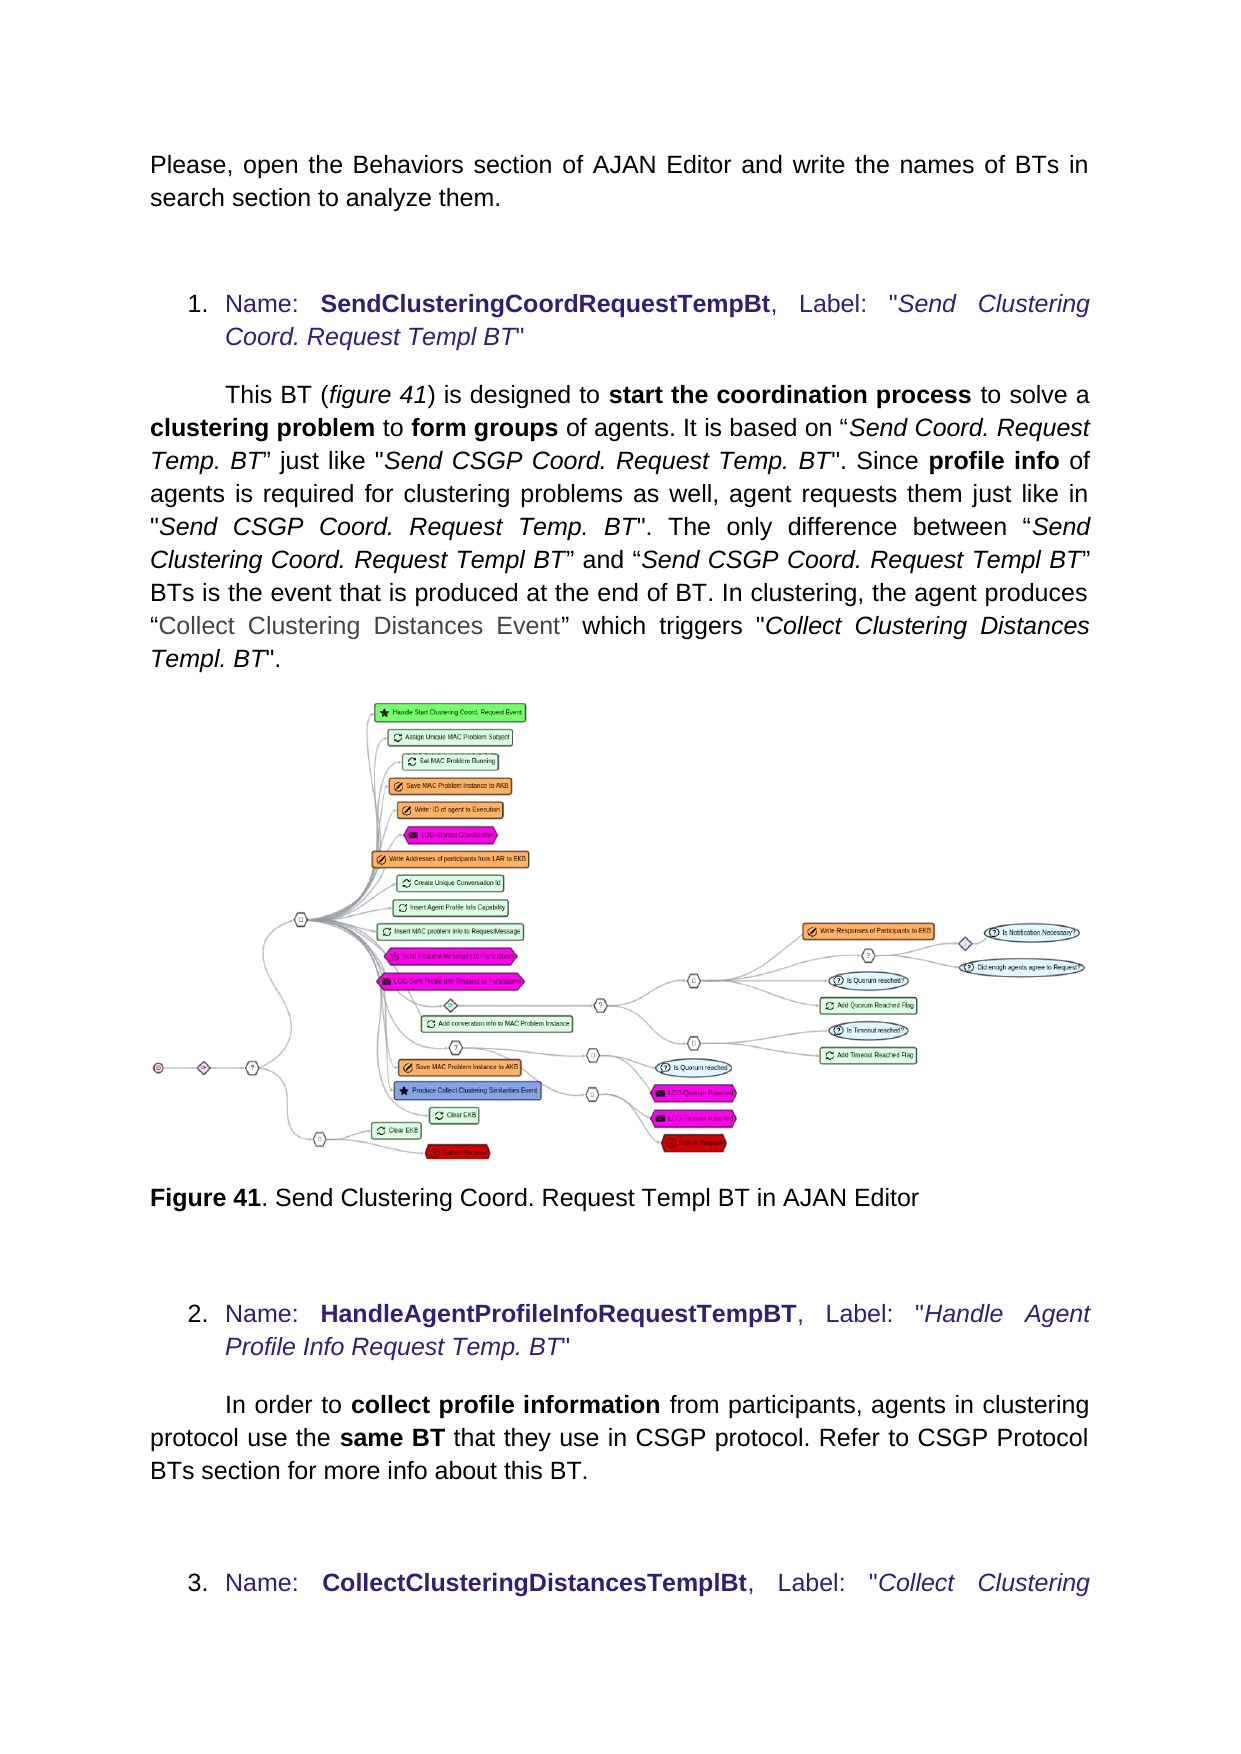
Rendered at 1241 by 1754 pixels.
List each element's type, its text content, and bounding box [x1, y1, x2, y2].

list Name: HandleAgentProfileInfoRequestTempBT, Label: "Handle Agent Profile Info Request Temp. BT" [187, 1299, 1090, 1361]
picture [150, 701, 1091, 1159]
text This BT (figure 41) is designed to start the coordination process to solve a clustering problem to form groups of agents. It is based on “Send Coord. Request Temp. BT” just like "Send CSGP Coord. Request Temp. BT". Since profile info of agents is required for clustering problems as well, agent requests them just like in "Send CSGP Coord. Request Temp. BT". The only difference between “Send Clustering Coord. Request Templ BT” and “Send CSGP Coord. Request Templ BT” BTs is the event that is produced at the end of BT. In clustering, the agent produces “Collect Clustering Distances Event” which triggers "Collect Clustering Distances Templ. BT". [150, 380, 1090, 673]
text In order to collect profile information from participants, agents in clustering protocol use the same BT that they use in CSGP protocol. Refer to CSGP Protocol BTs section for more info about this BT. [150, 1390, 1090, 1485]
text Please, open the Behaviors section of AJAN Editor and write the names of BTs in search section to analyze them. [150, 150, 1090, 212]
list Name: CollectClusteringDistancesTemplBt, Label: "Collect Clustering [187, 1568, 1090, 1597]
list Name: SendClusteringCoordRequestTempBt, Label: "Send Clustering Coord. Request Templ BT" [187, 289, 1090, 350]
text Figure 41. Send Clustering Coord. Request Templ BT in AJAN Editor [150, 1183, 1090, 1212]
